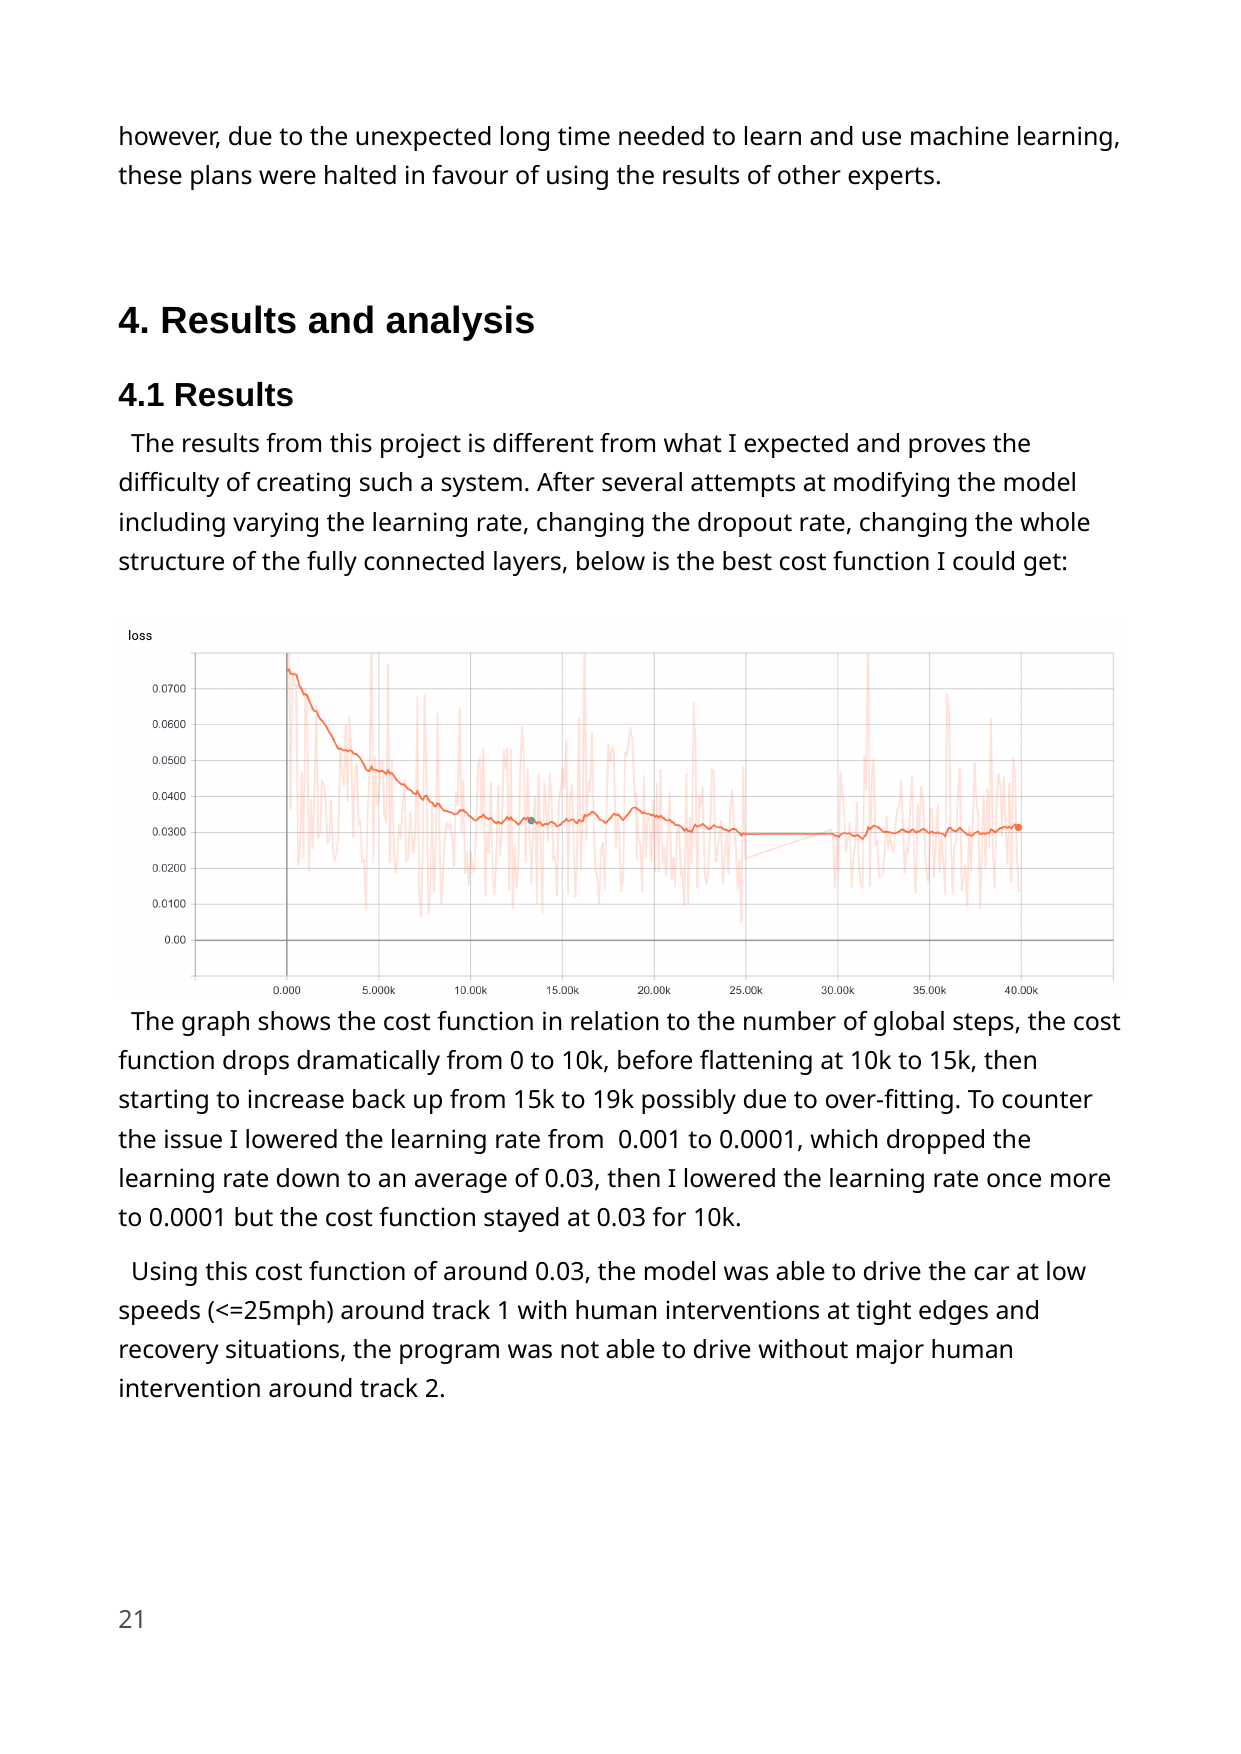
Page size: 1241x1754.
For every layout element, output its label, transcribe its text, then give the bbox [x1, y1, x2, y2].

subtitle 4.1 Results [118, 375, 1122, 413]
text The graph shows the cost function in relation to the number of global steps, the cost function drops dramatically from 0 to 10k, before flattening at 10k to 15k, then starting to increase back up from 15k to 19k possibly due to over-fitting. To counter the issue I lowered the learning rate from 0.001 to 0.0001, which dropped the learning rate down to an average of 0.03, then I lowered the learning rate once more to 0.0001 but the cost function stayed at 0.03 for 10k. [118, 597, 1122, 1234]
text Using this cost function of around 0.03, the model was able to drive the car at low speeds (<=25mph) around track 1 with human interventions at tight edges and recovery situations, the program was not able to drive without major human intervention around track 2. [118, 1253, 1122, 1405]
subtitle 4. Results and analysis [118, 298, 1122, 342]
text however, due to the unexpected long time needed to learn and use machine learning, these plans were halted in favour of using the results of other experts. [118, 118, 1122, 191]
picture [116, 616, 1121, 999]
text The results from this project is different from what I expected and proves the difficulty of creating such a system. After several attempts at modifying the model including varying the learning rate, changing the dropout rate, changing the whole structure of the fully connected layers, below is the best cost function I could get: [118, 426, 1122, 577]
